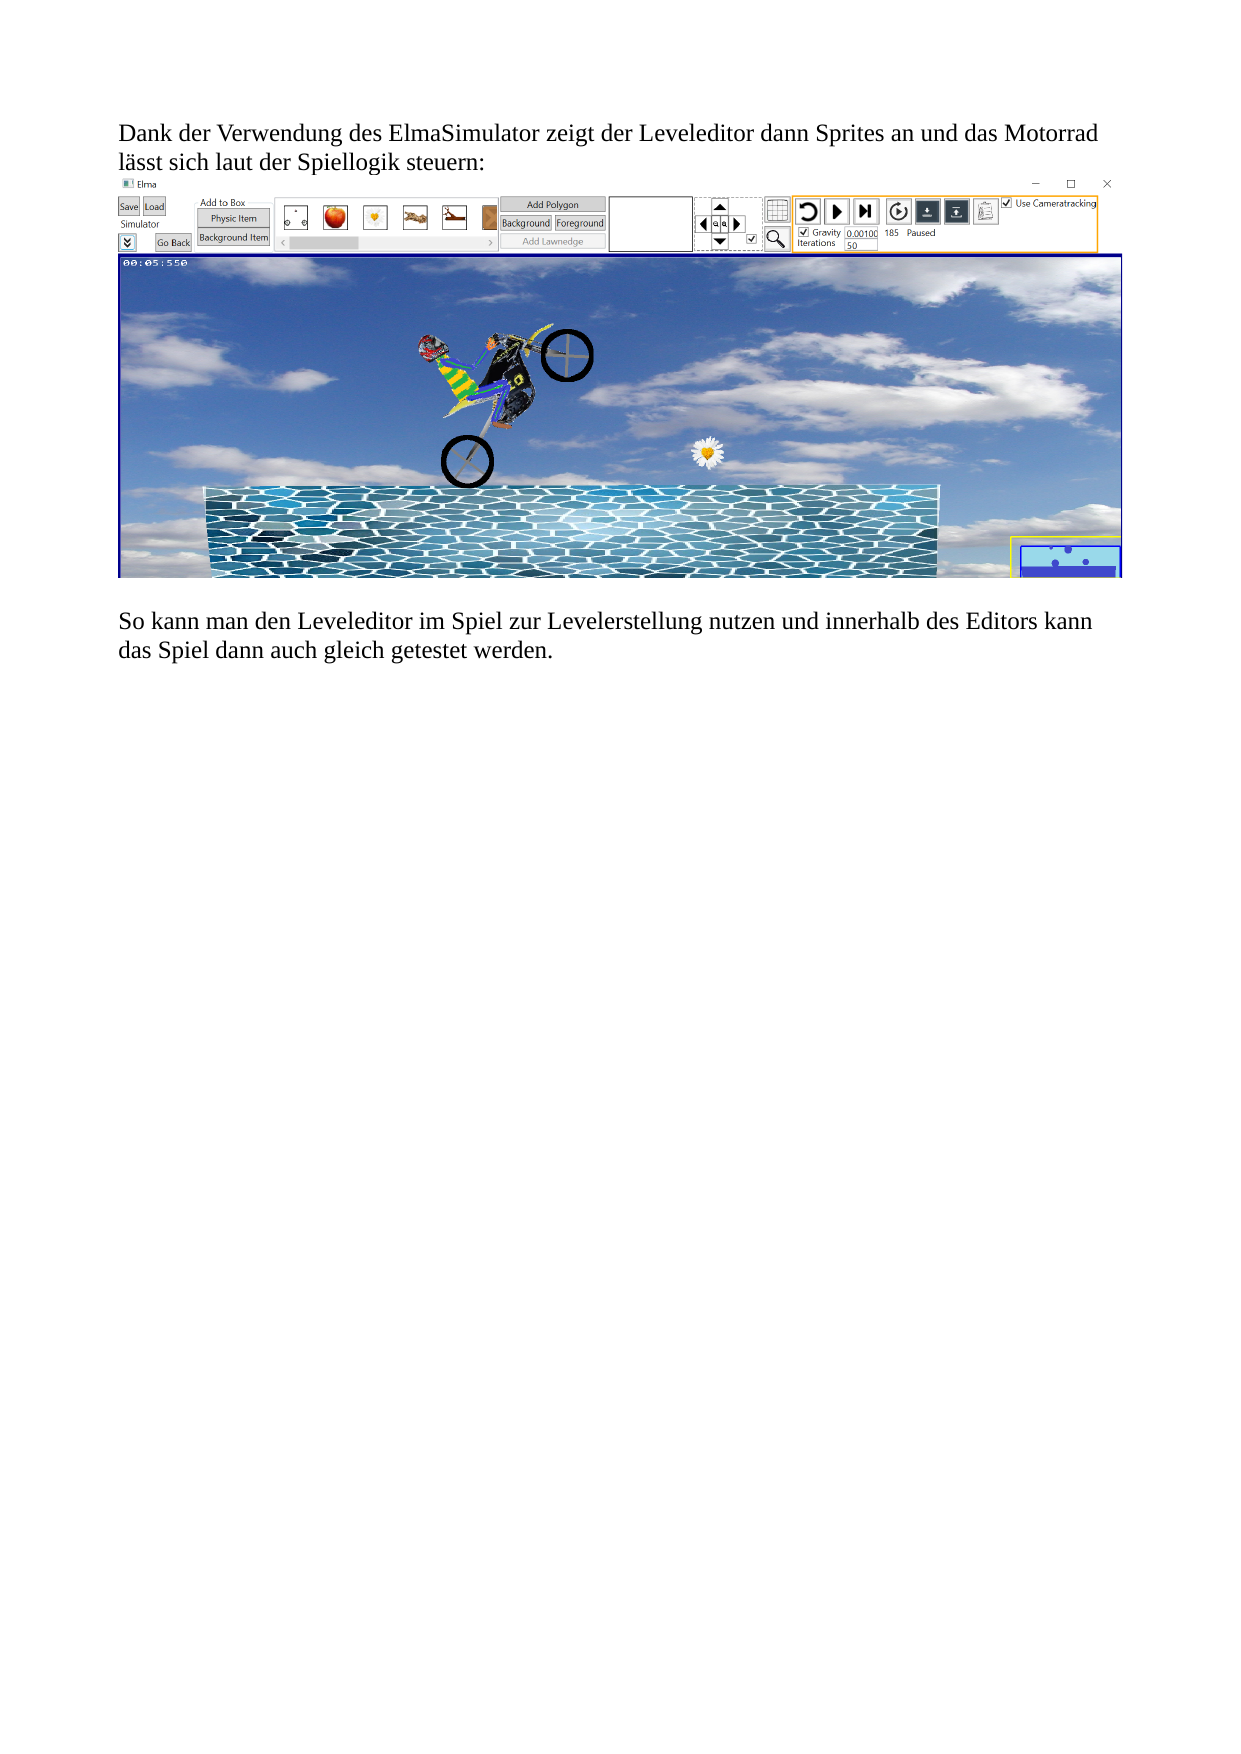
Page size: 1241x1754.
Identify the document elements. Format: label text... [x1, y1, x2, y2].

text Dank der Verwendung des ElmaSimulator zeigt der Leveleditor dann Sprites an und das Motorrad lässt sich laut der Spiellogik steuern: [118, 118, 1122, 175]
picture [118, 175, 1123, 578]
text So kann man den Leveleditor im Spiel zur Levelerstellung nutzen und innerhalb des Editors kann das Spiel dann auch gleich getestet werden. [118, 606, 1122, 664]
